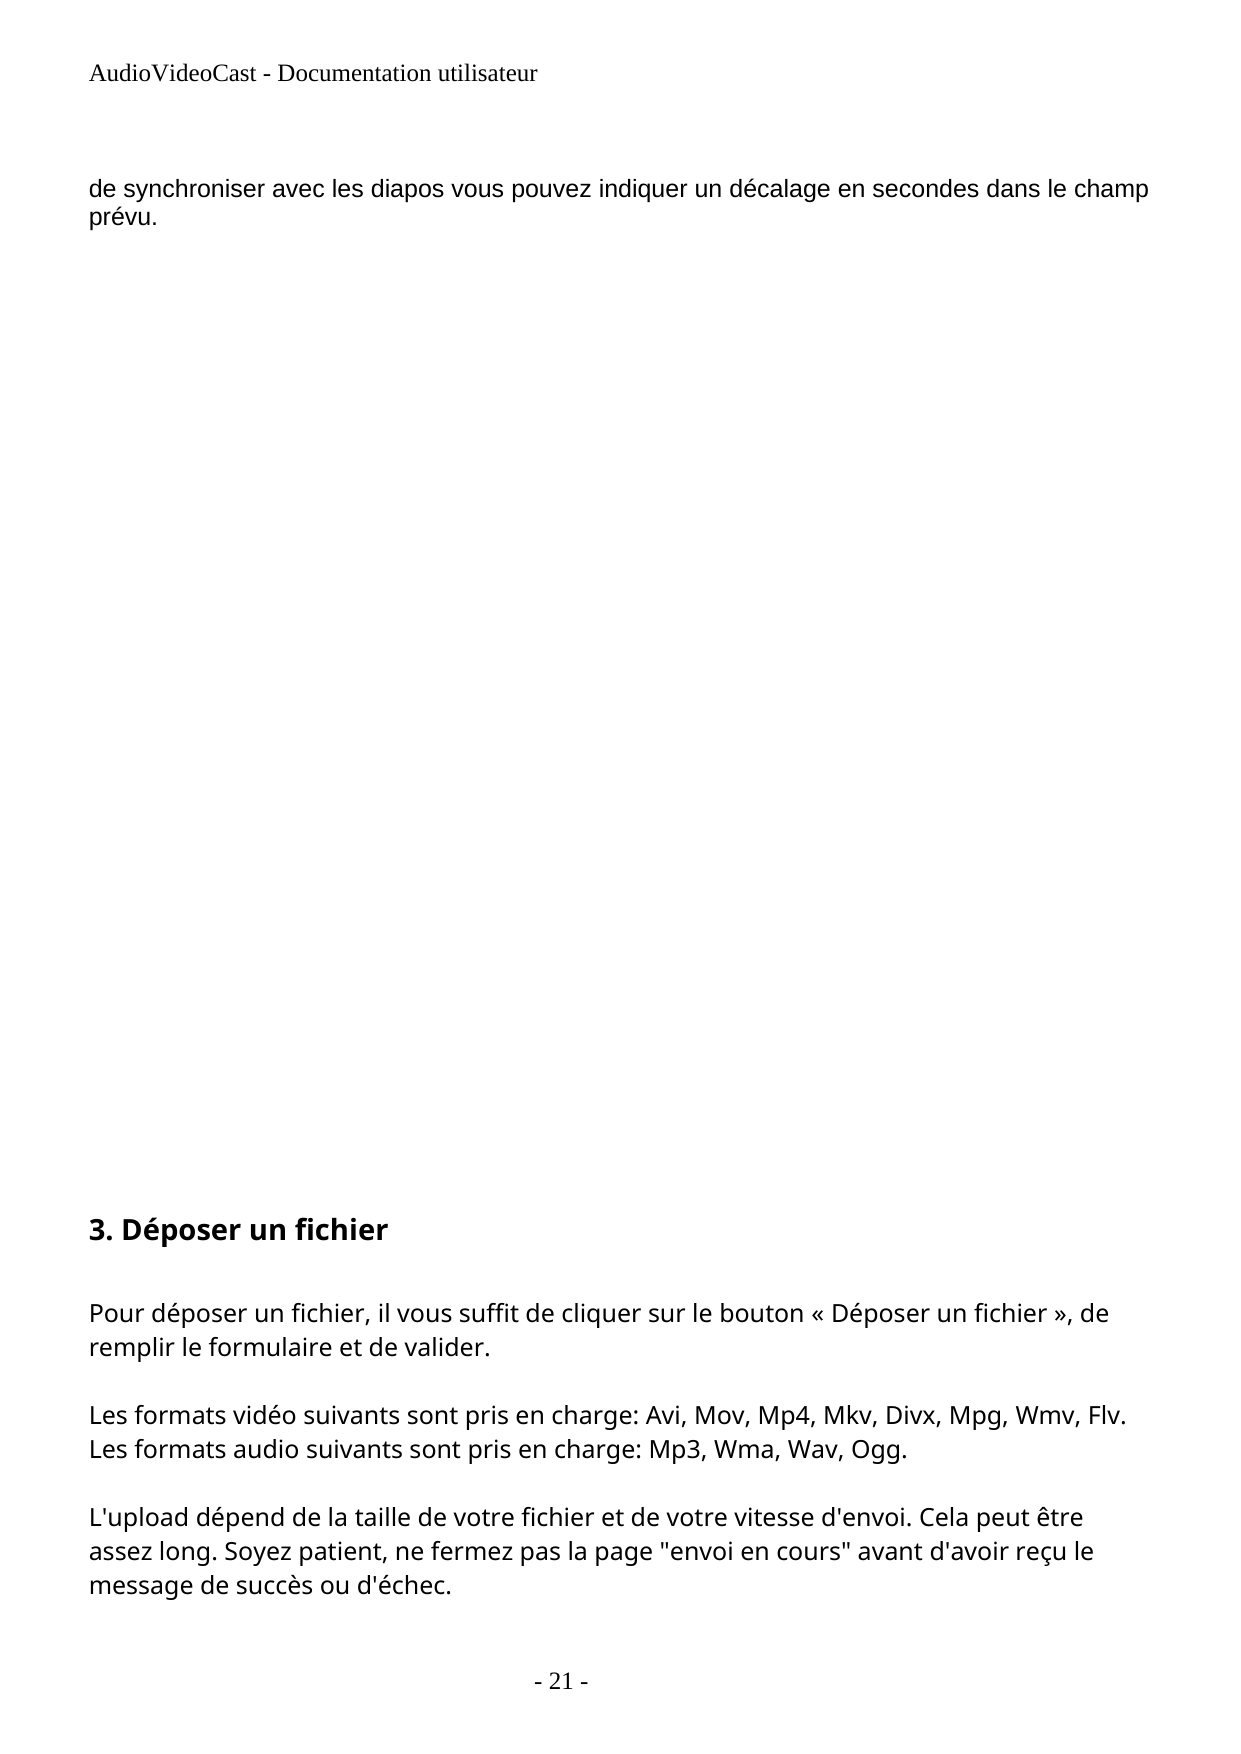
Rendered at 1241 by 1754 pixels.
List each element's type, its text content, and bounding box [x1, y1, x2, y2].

text Pour déposer un fichier, il vous suffit de cliquer sur le bouton « Déposer un fichier », de remplir le formulaire et de valider. [88, 1295, 1152, 1363]
text Les formats vidéo suivants sont pris en charge: Avi, Mov, Mp4, Mkv, Divx, Mpg, Wmv, Flv. [88, 1397, 1152, 1432]
text de synchroniser avec les diapos vous pouvez indiquer un décalage en secondes dans le champ prévu. [88, 175, 1152, 231]
text L'upload dépend de la taille de votre fichier et de votre vitesse d'envoi. Cela peut être assez long. Soyez patient, ne fermez pas la page "envoi en cours" avant d'avoir reçu le message de succès ou d'échec. [88, 1500, 1152, 1602]
text Les formats audio suivants sont pris en charge: Mp3, Wma, Wav, Ogg. [88, 1432, 1152, 1466]
subtitle 3. Déposer un fichier [88, 1209, 1152, 1249]
